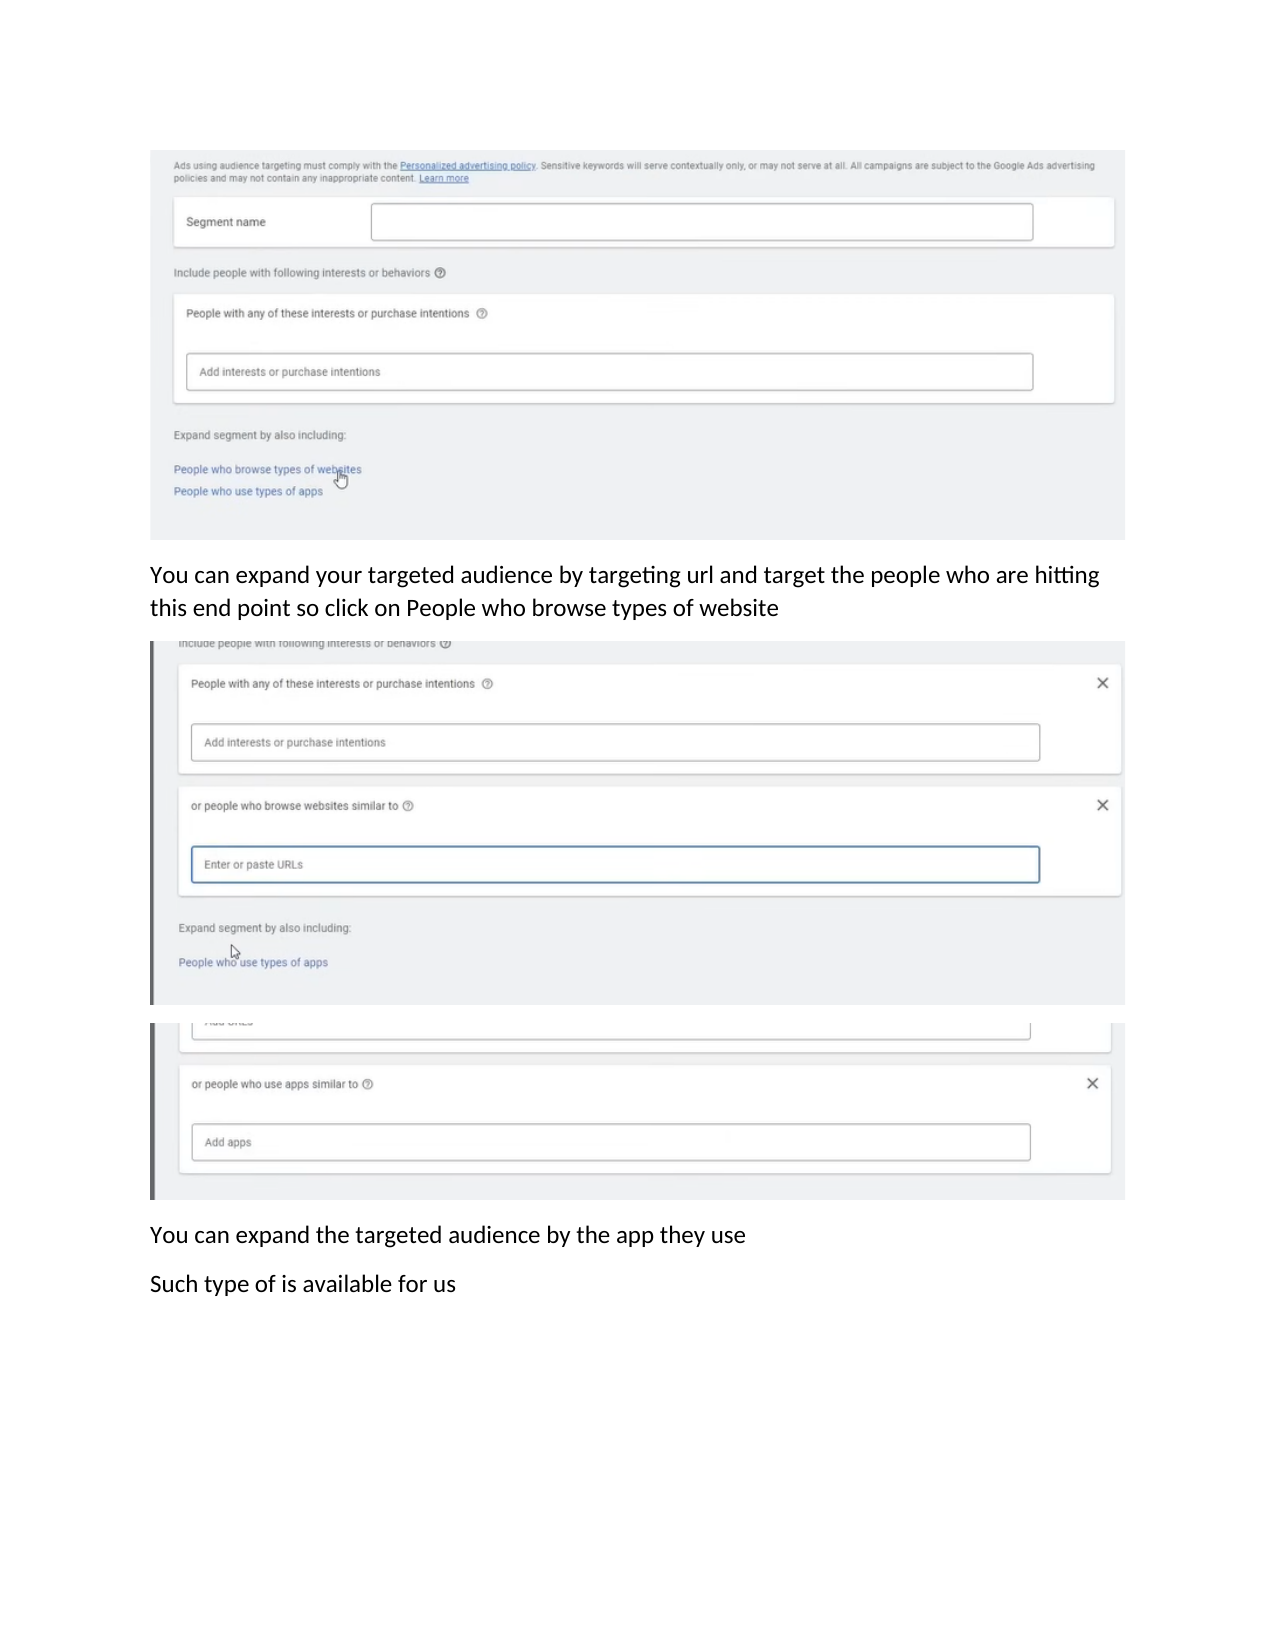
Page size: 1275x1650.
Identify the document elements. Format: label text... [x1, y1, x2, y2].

text You can expand your targeted audience by targeting url and target the people who are hitting this end point so click on People who browse types of website [150, 559, 1125, 622]
text Such type of is available for us [150, 1268, 1125, 1299]
text You can expand the targeted audience by the app they use [150, 1219, 1125, 1249]
picture [150, 641, 1125, 1005]
picture [150, 150, 1125, 540]
picture [150, 1023, 1125, 1200]
